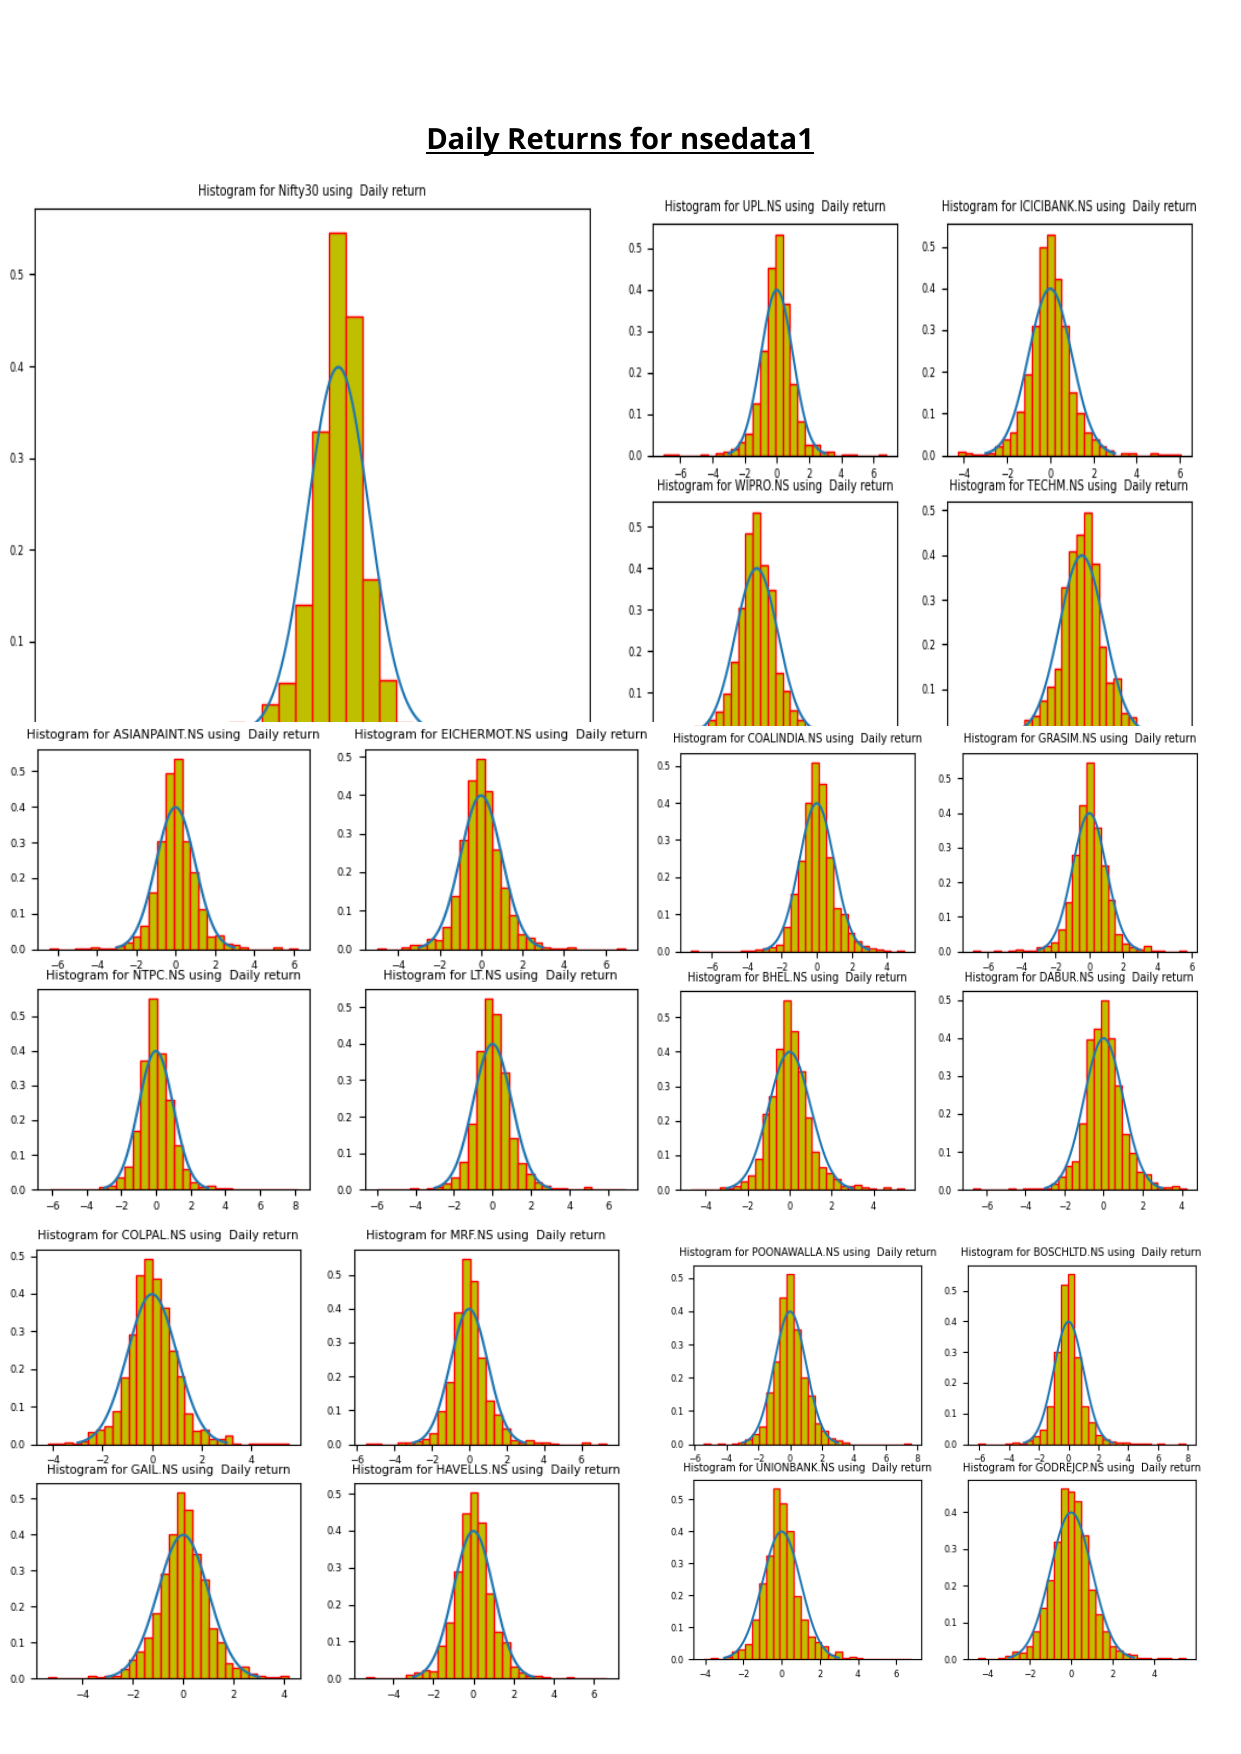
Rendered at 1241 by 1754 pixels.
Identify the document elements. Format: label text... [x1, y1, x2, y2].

picture [662, 1241, 1223, 1690]
text Daily Returns for nsedata1 [118, 118, 1122, 158]
picture [0, 176, 1225, 1712]
